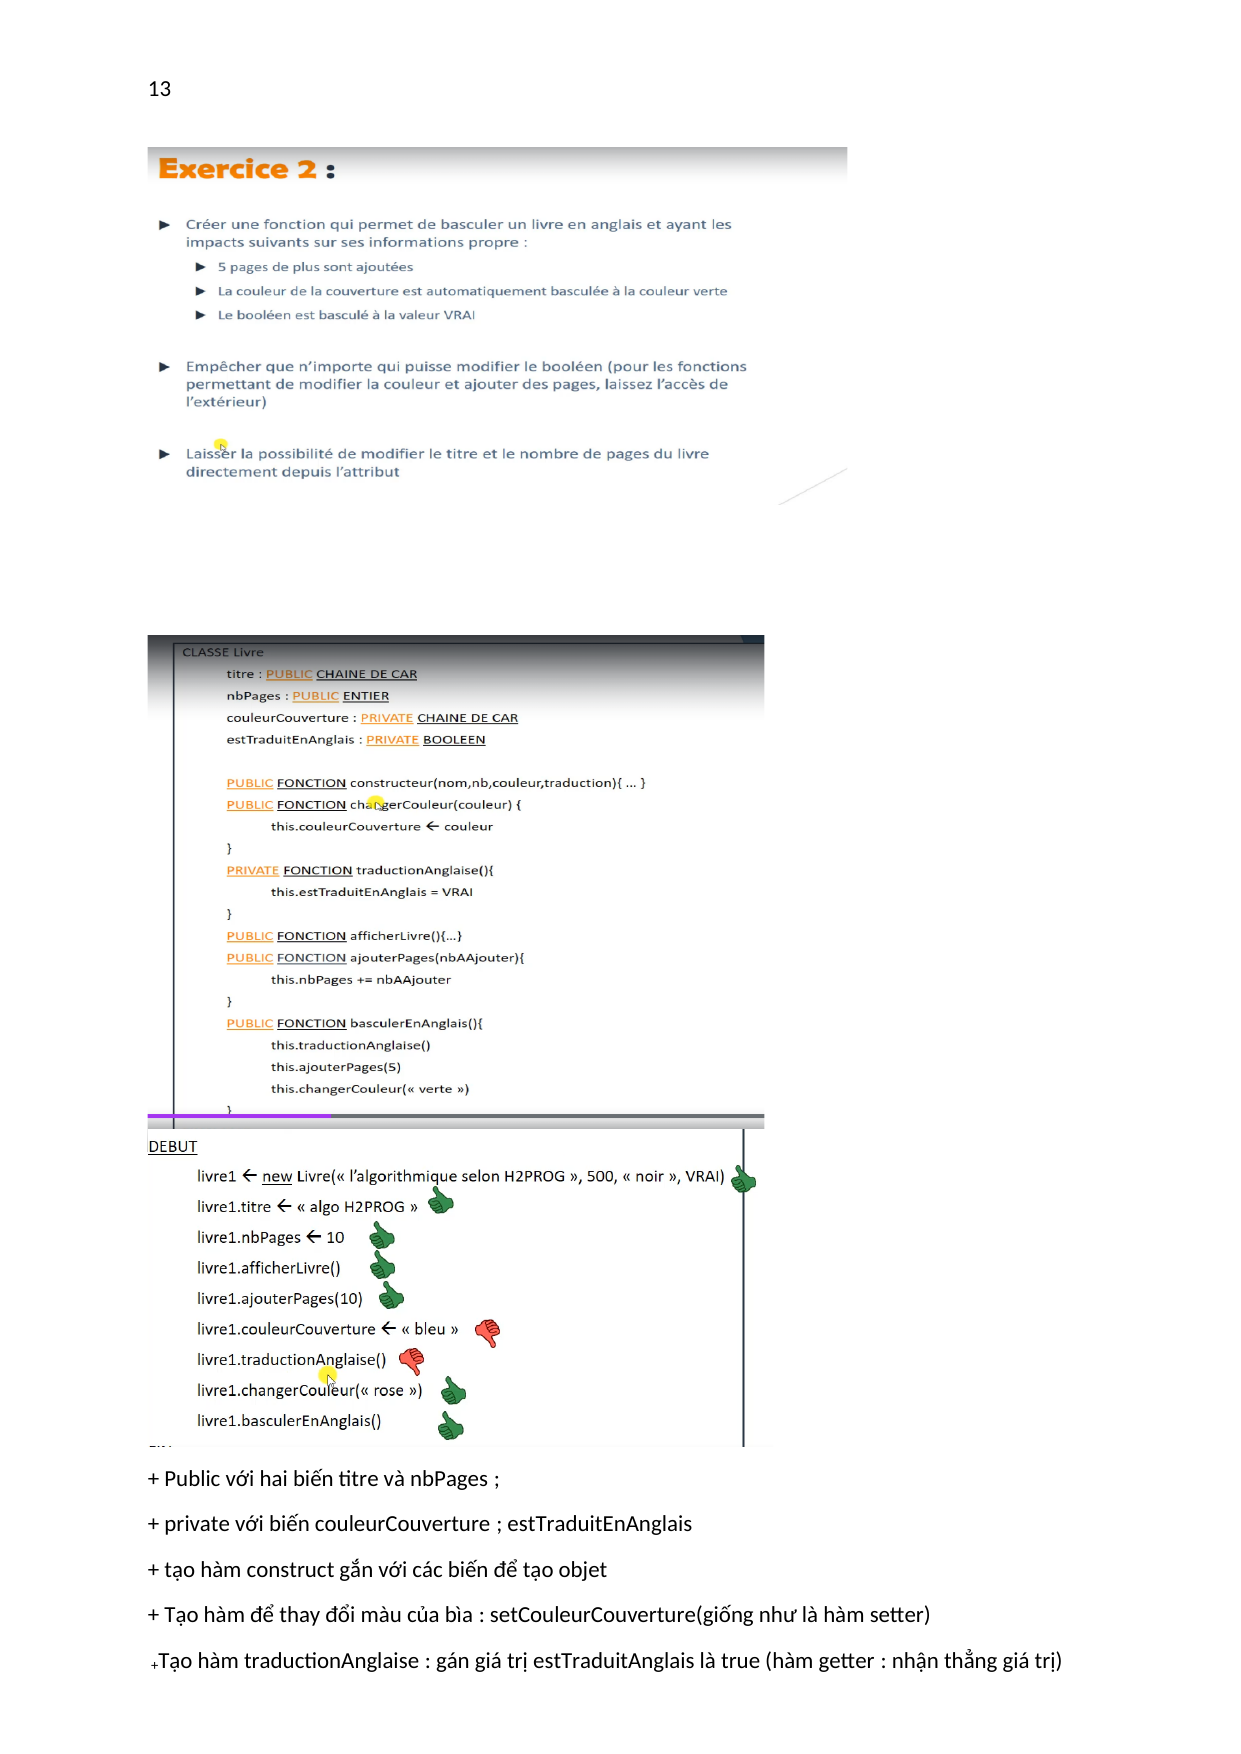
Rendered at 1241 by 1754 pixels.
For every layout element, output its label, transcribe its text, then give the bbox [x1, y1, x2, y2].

list +Tạo hàm traductionAnglaise : gán giá trị estTraduitAnglais là true (hàm getter : nhận thẳng giá trị) [148, 1646, 1093, 1674]
list + Public với hai biến titre và nbPages ; [148, 1464, 1093, 1492]
list + private với biến couleurCouverture ; estTraduitEnAnglais [148, 1509, 1093, 1537]
list + Tạo hàm để thay đổi màu của bìa : setCouleurCouverture(giống như là hàm setter) [148, 1600, 1093, 1628]
list + tạo hàm construct gắn với các biến để tạo objet [148, 1555, 1093, 1583]
